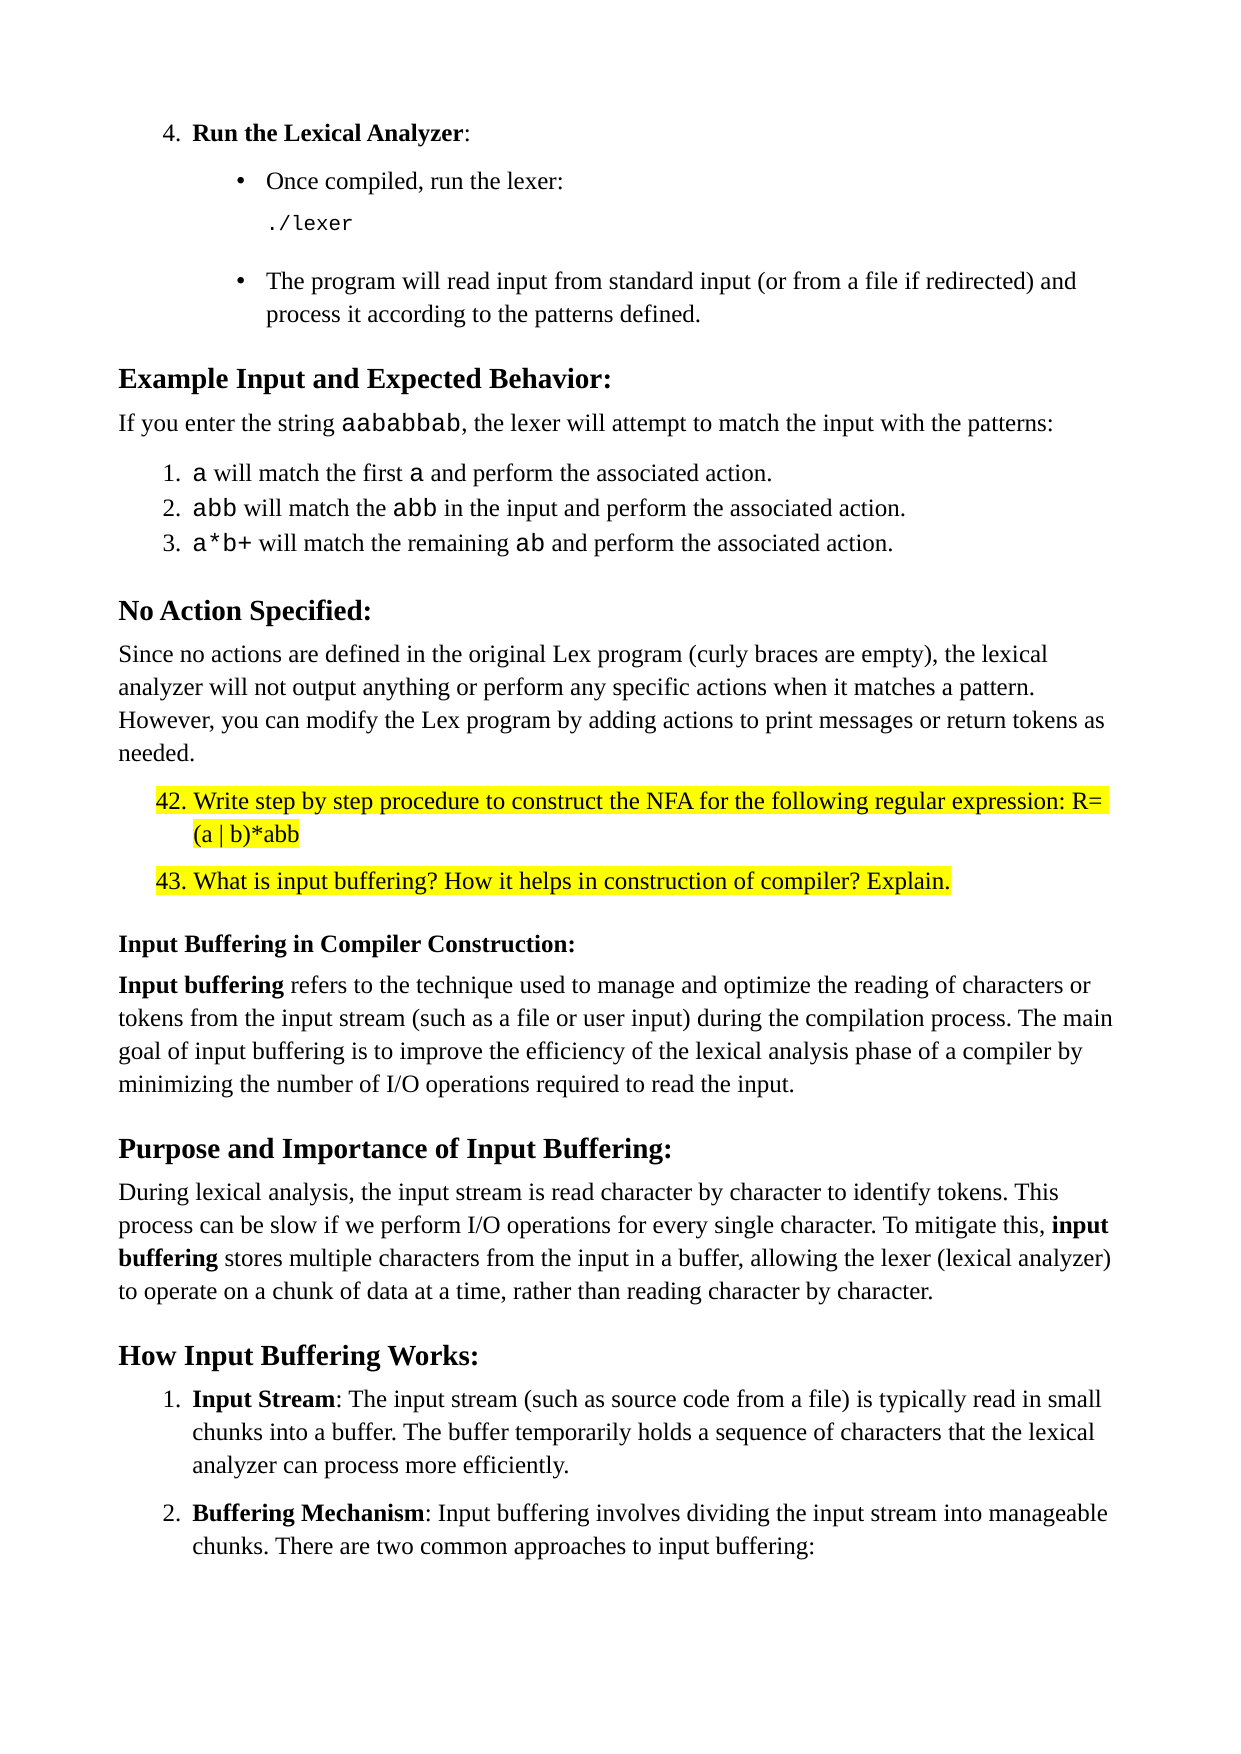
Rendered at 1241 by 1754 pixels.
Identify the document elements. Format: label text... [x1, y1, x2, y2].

subtitle No Action Specified: [118, 593, 1122, 627]
subtitle Example Input and Expected Behavior: [118, 362, 1122, 395]
list abb will match the abb in the input and perform the associated action. [162, 493, 1122, 524]
list The program will read input from standard input (or from a file if redirected) and process it according to the patterns defined. [236, 266, 1122, 328]
list Buffering Mechanism: Input buffering involves dividing the input stream into manageable chunks. There are two common approaches to input buffering: [162, 1498, 1122, 1560]
text If you enter the string aababbab, the lexer will attempt to match the input with the patterns: [118, 408, 1122, 438]
text Input buffering refers to the technique used to manage and optimize the reading of characters or tokens from the input stream (such as a file or user input) during the compilation process. The main goal of input buffering is to improve the efficiency of the lexical analysis phase of a compiler by minimizing the number of I/O operations required to read the input. [118, 970, 1122, 1098]
text Since no actions are defined in the original Lex program (curly braces are empty), the lexical analyzer will not output anything or perform any specific actions when it matches a pattern. However, you can modify the Lex program by adding actions to print messages or return tokens as needed. [118, 639, 1122, 767]
subtitle Input Buffering in Compiler Construction: [118, 929, 1122, 957]
text During lexical analysis, the input stream is read character by character to identify tokens. This process can be slow if we perform I/O operations for every single character. To mitigate this, input buffering stores multiple characters from the input in a buffer, allowing the lexer (lexical analyzer) to operate on a chunk of data at a time, rather than reading character by character. [118, 1177, 1122, 1305]
list Write step by step procedure to construct the NFA for the following regular expression: R= (a | b)*abb [156, 786, 1122, 848]
list Once compiled, run the lexer: [236, 166, 1122, 194]
list a will match the first a and perform the associated action. [162, 458, 1122, 488]
list ./lexer [236, 213, 1122, 237]
subtitle Purpose and Importance of Input Buffering: [118, 1131, 1122, 1165]
subtitle How Input Buffering Works: [118, 1338, 1122, 1372]
list Input Stream: The input stream (such as source code from a file) is typically read in small chunks into a buffer. The buffer temporarily holds a sequence of characters that the lexical analyzer can process more efficiently. [162, 1384, 1122, 1479]
list Run the Lexical Analyzer: [162, 118, 1122, 147]
list What is input buffering? How it helps in construction of compiler? Explain. [156, 866, 1122, 895]
list a*b+ will match the remaining ab and perform the associated action. [162, 528, 1122, 559]
